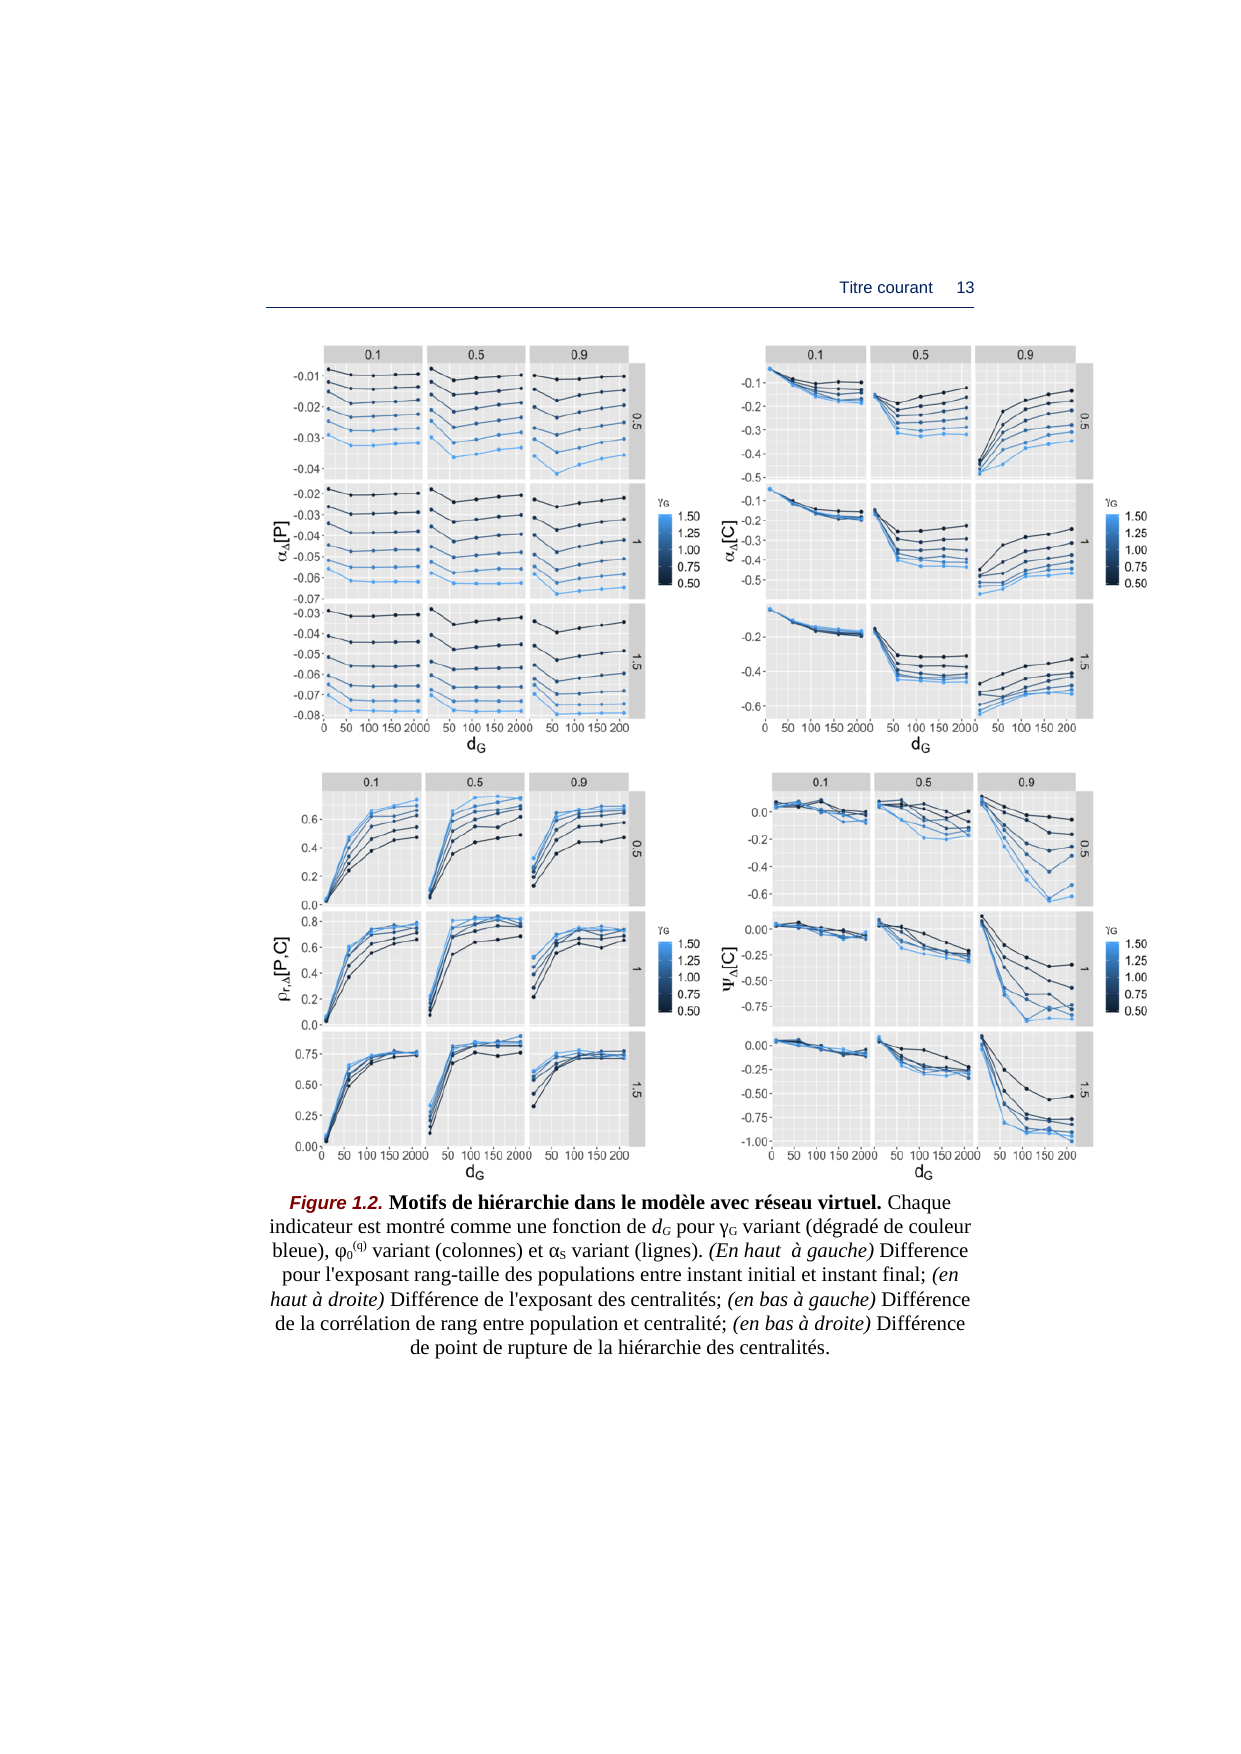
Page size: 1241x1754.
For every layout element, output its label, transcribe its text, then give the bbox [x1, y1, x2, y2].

text Figure 1.2. Motifs de hiérarchie dans le modèle avec réseau virtuel. Chaque indicateur est montré comme une fonction de dG pour γG variant (dégradé de couleur bleue), φ0(q) variant (colonnes) et αS variant (lignes). (En haut à gauche) Difference pour l'exposant rang-taille des populations entre instant initial et instant final; (en haut à droite) Différence de l'exposant des centralités; (en bas à gauche) Différence de la corrélation de rang entre population et centralité; (en bas à droite) Différence de point de rupture de la hiérarchie des centralités. [266, 1191, 974, 1359]
picture [265, 336, 1160, 1191]
